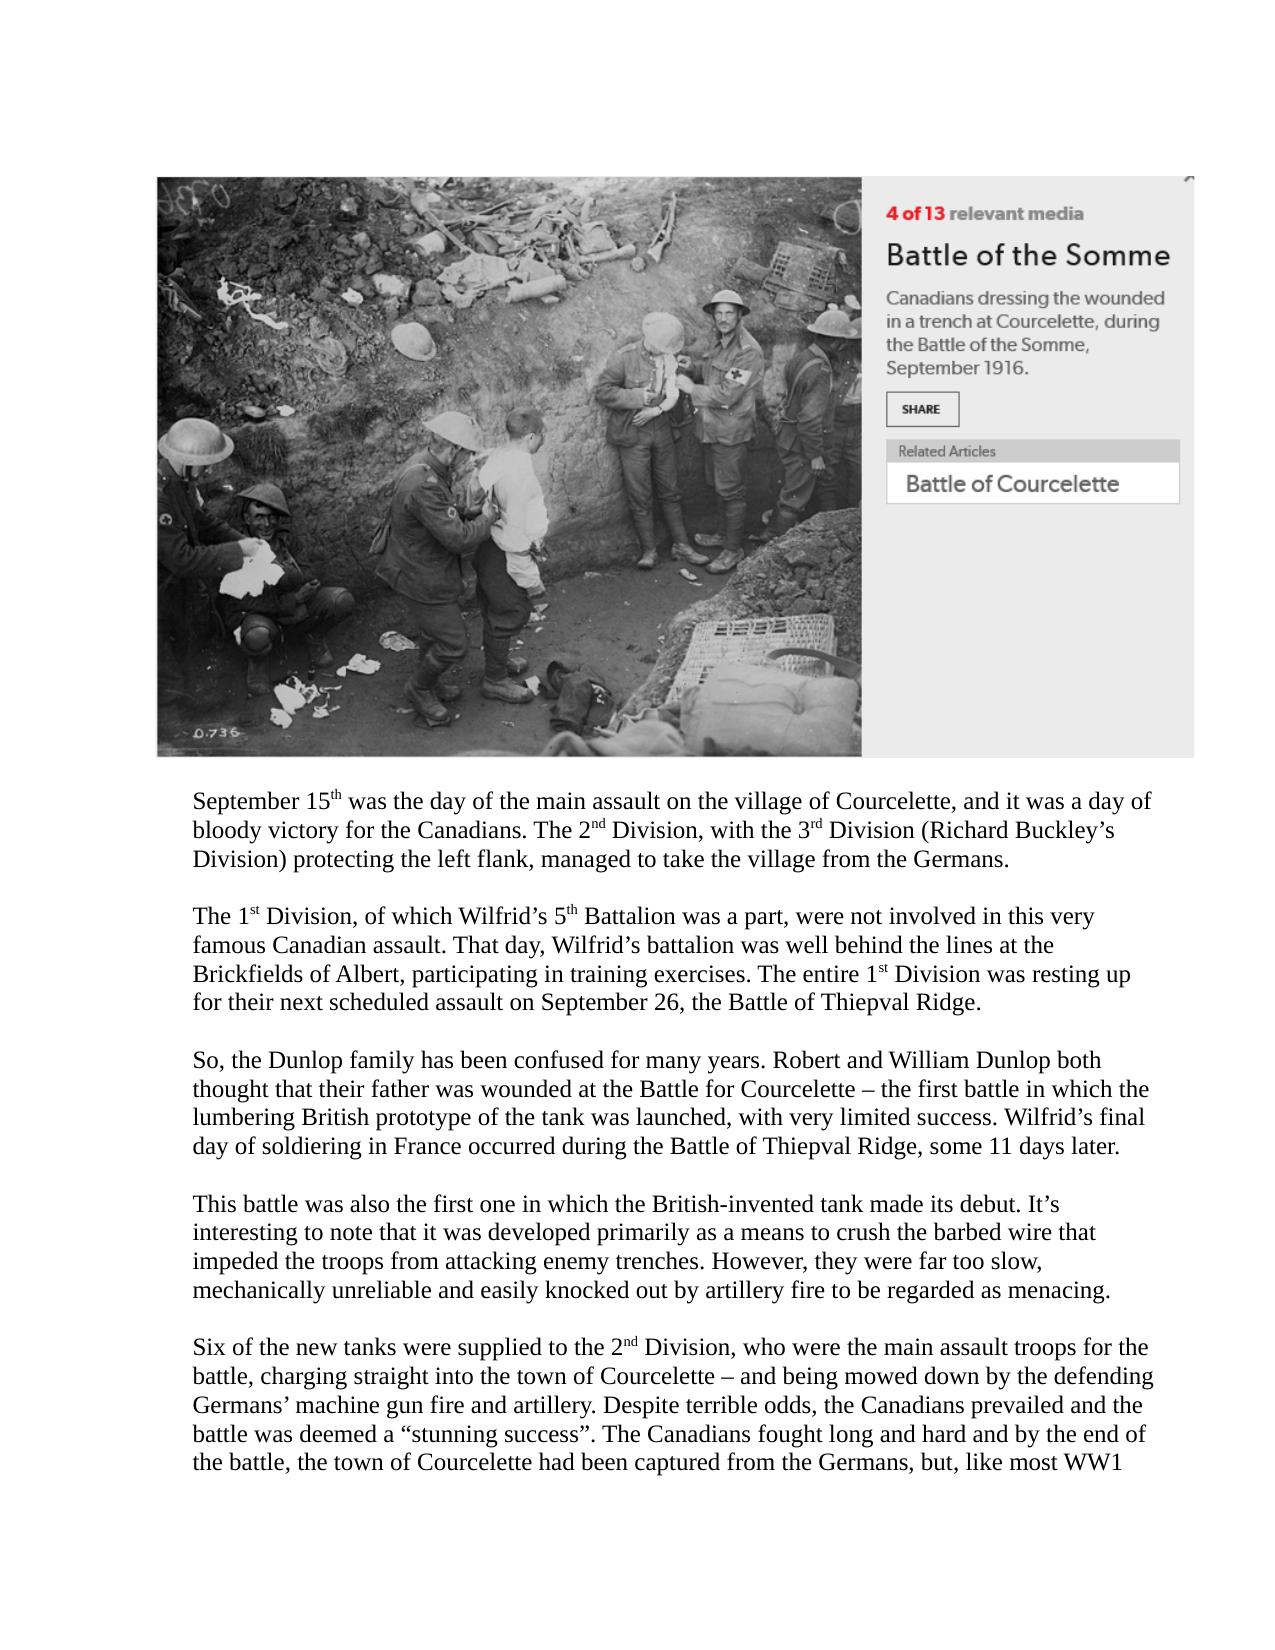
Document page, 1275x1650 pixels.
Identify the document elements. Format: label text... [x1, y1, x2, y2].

text The 1st Division, of which Wilfrid’s 5th Battalion was a part, were not involved in this very famous Canadian assault. That day, Wilfrid’s battalion was well behind the lines at the Brickfields of Albert, participating in training exercises. The entire 1st Division was resting up for their next scheduled assault on September 26, the Battle of Thiepval Ridge. [192, 901, 1158, 1016]
text Six of the new tanks were supplied to the 2nd Division, who were the main assault troops for the battle, charging straight into the town of Courcelette – and being mowed down by the defending Germans’ machine gun fire and artillery. Despite terrible odds, the Canadians prevailed and the battle was deemed a “stunning success”. The Canadians fought long and hard and by the end of the battle, the town of Courcelette had been captured from the Germans, but, like most WW1 [192, 1332, 1158, 1476]
picture [155, 176, 1195, 758]
text So, the Dunlop family has been confused for many years. Robert and William Dunlop both thought that their father was wounded at the Battle for Courcelette – the first battle in which the lumbering British prototype of the tank was launched, with very limited success. Wilfrid’s final day of soldiering in France occurred during the Battle of Thiepval Ridge, some 11 days later. [192, 1045, 1158, 1160]
text This battle was also the first one in which the British-invented tank made its debut. It’s interesting to note that it was developed primarily as a means to crush the barbed wire that impeded the troops from attacking enemy trenches. However, they were far too slow, mechanically unreliable and easily knocked out by artillery fire to be regarded as menacing. [192, 1189, 1158, 1304]
text September 15th was the day of the main assault on the village of Courcelette, and it was a day of bloody victory for the Canadians. The 2nd Division, with the 3rd Division (Richard Buckley’s Division) protecting the left flank, managed to take the village from the Germans. [192, 786, 1158, 872]
